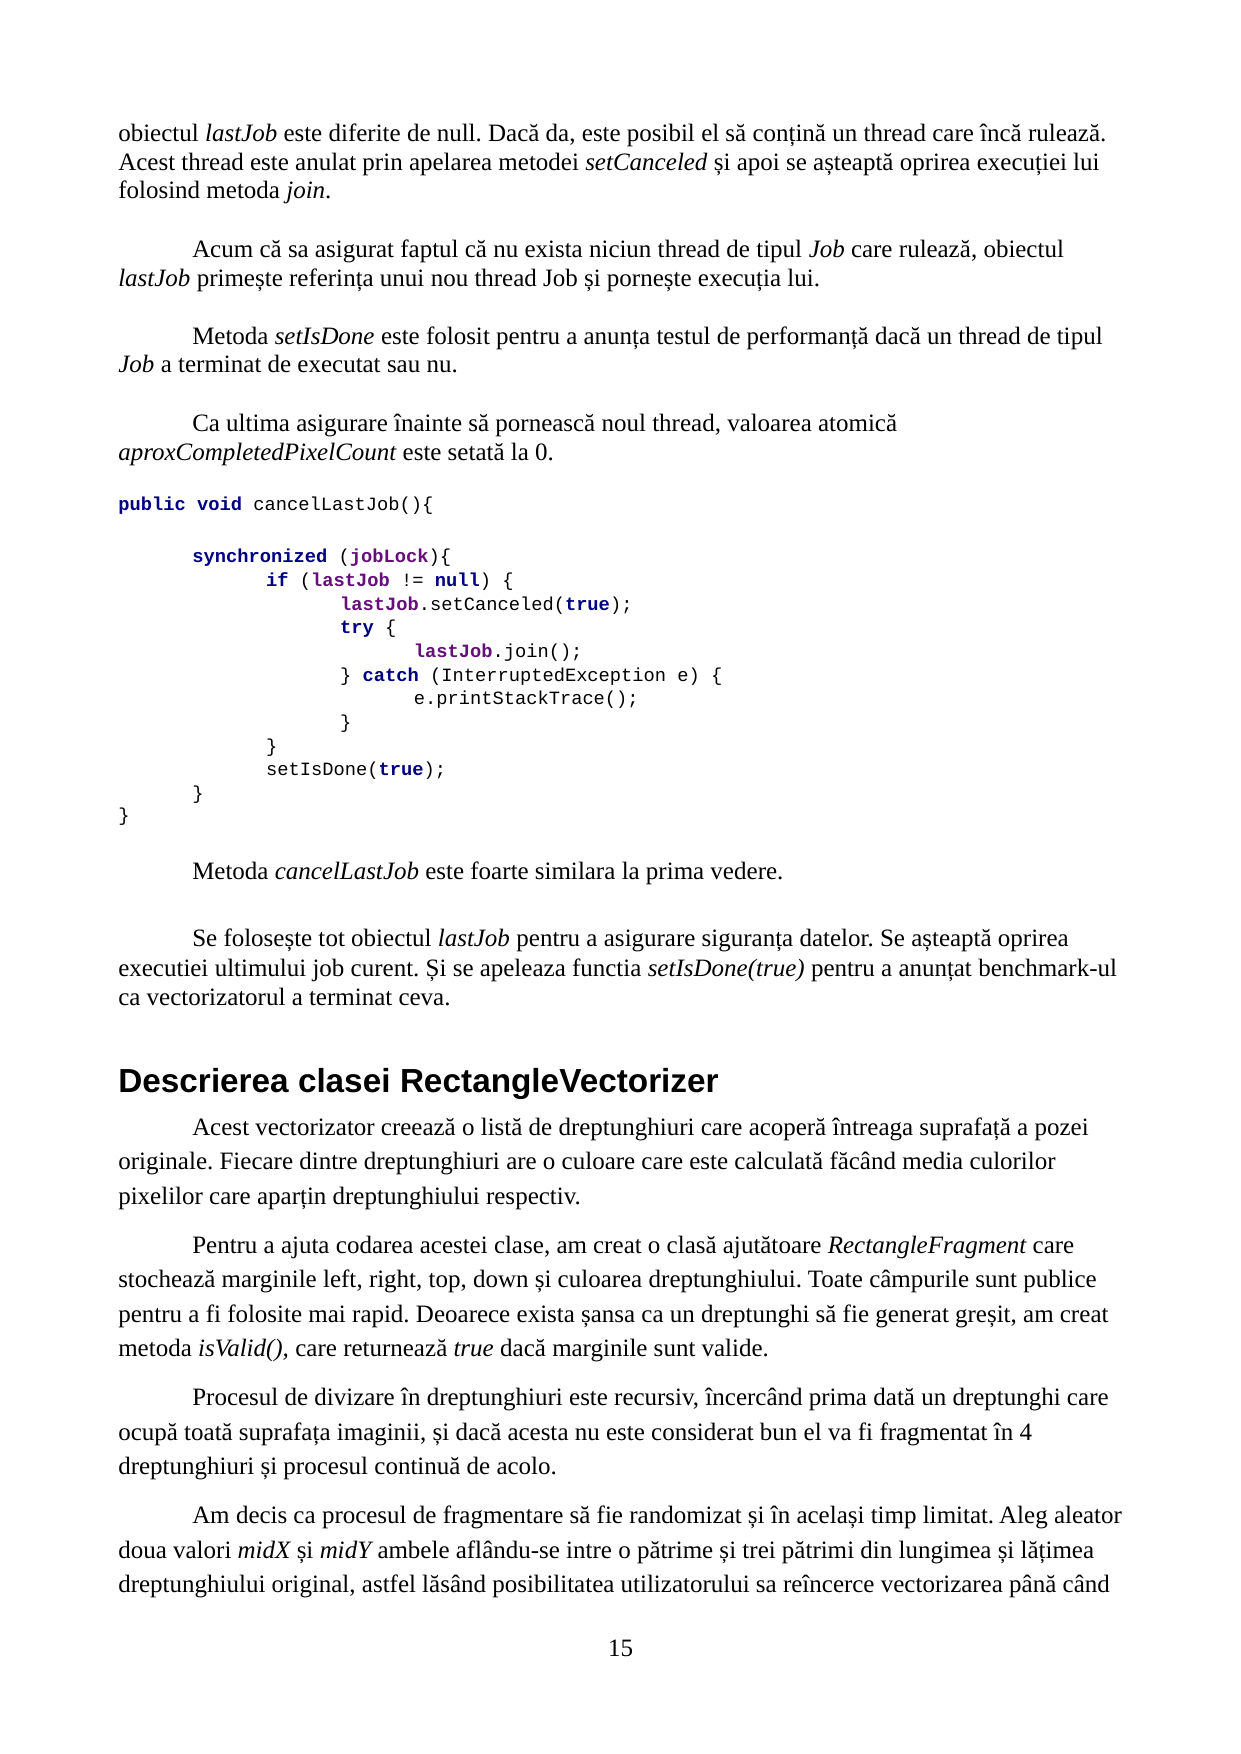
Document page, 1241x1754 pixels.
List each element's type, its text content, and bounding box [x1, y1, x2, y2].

text obiectul lastJob este diferite de null. Dacă da, este posibil el să conțină un thread care încă rulează. Acest thread este anulat prin apelarea metodei setCanceled și apoi se așteaptă oprirea execuției lui folosind metoda join. [118, 118, 1122, 204]
text } catch (InterruptedException e) { [118, 664, 1122, 687]
text } [118, 711, 1122, 735]
text synchronized (jobLock){ [118, 546, 1122, 569]
text try { [118, 616, 1122, 640]
text public void cancelLastJob(){ [118, 495, 1122, 516]
text Acum că sa asigurat faptul că nu exista niciun thread de tipul Job care rulează, obiectul lastJob primește referința unui nou thread Job și pornește execuția lui. [118, 234, 1122, 291]
text lastJob.join(); [118, 640, 1122, 664]
text Metoda setIsDone este folosit pentru a anunța testul de performanță dacă un thread de tipul Job a terminat de executat sau nu. [118, 321, 1122, 378]
text lastJob.setCanceled(true); [118, 593, 1122, 616]
text Am decis ca procesul de fragmentare să fie randomizat și în același timp limitat. Aleg aleator doua valori midX și midY ambele aflându-se intre o pătrime și trei pătrimi din lungimea și lățimea dreptunghiului original, astfel lăsând posibilitatea utilizatorului sa reîncerce vectorizarea până când [118, 1500, 1122, 1598]
text } [118, 735, 1122, 758]
subtitle Descrierea clasei RectangleVectorizer [118, 1061, 1122, 1099]
text Metoda cancelLastJob este foarte similara la prima vedere. [118, 856, 1122, 885]
text Acest vectorizator creează o listă de dreptunghiuri care acoperă întreaga suprafață a pozei originale. Fiecare dintre dreptunghiuri are o culoare care este calculată făcând media culorilor pixelilor care aparțin dreptunghiului respectiv. [118, 1112, 1122, 1209]
text e.printStackTrace(); [118, 687, 1122, 711]
text Pentru a ajuta codarea acestei clase, am creat o clasă ajutătoare RectangleFragment care stochează marginile left, right, top, down și culoarea dreptunghiului. Toate câmpurile sunt publice pentru a fi folosite mai rapid. Deoarece exista șansa ca un dreptunghi să fie generat greșit, am creat metoda isValid(), care returnează true dacă marginile sunt valide. [118, 1230, 1122, 1362]
text } [118, 782, 1122, 806]
text Procesul de divizare în dreptunghiuri este recursiv, încercând prima dată un dreptunghi care ocupă toată suprafața imaginii, și dacă acesta nu este considerat bun el va fi fragmentat în 4 dreptunghiuri și procesul continuă de acolo. [118, 1382, 1122, 1480]
text Se folosește tot obiectul lastJob pentru a asigurare siguranța datelor. Se așteaptă oprirea executiei ultimului job curent. Și se apeleaza functia setIsDone(true) pentru a anunțat benchmark-ul ca vectorizatorul a terminat ceva. [118, 914, 1122, 1011]
text setIsDone(true); [118, 758, 1122, 782]
text if (lastJob != null) { [118, 569, 1122, 593]
text } [118, 806, 1122, 827]
text Ca ultima asigurare înainte să pornească noul thread, valoarea atomică aproxCompletedPixelCount este setată la 0. [118, 408, 1122, 465]
